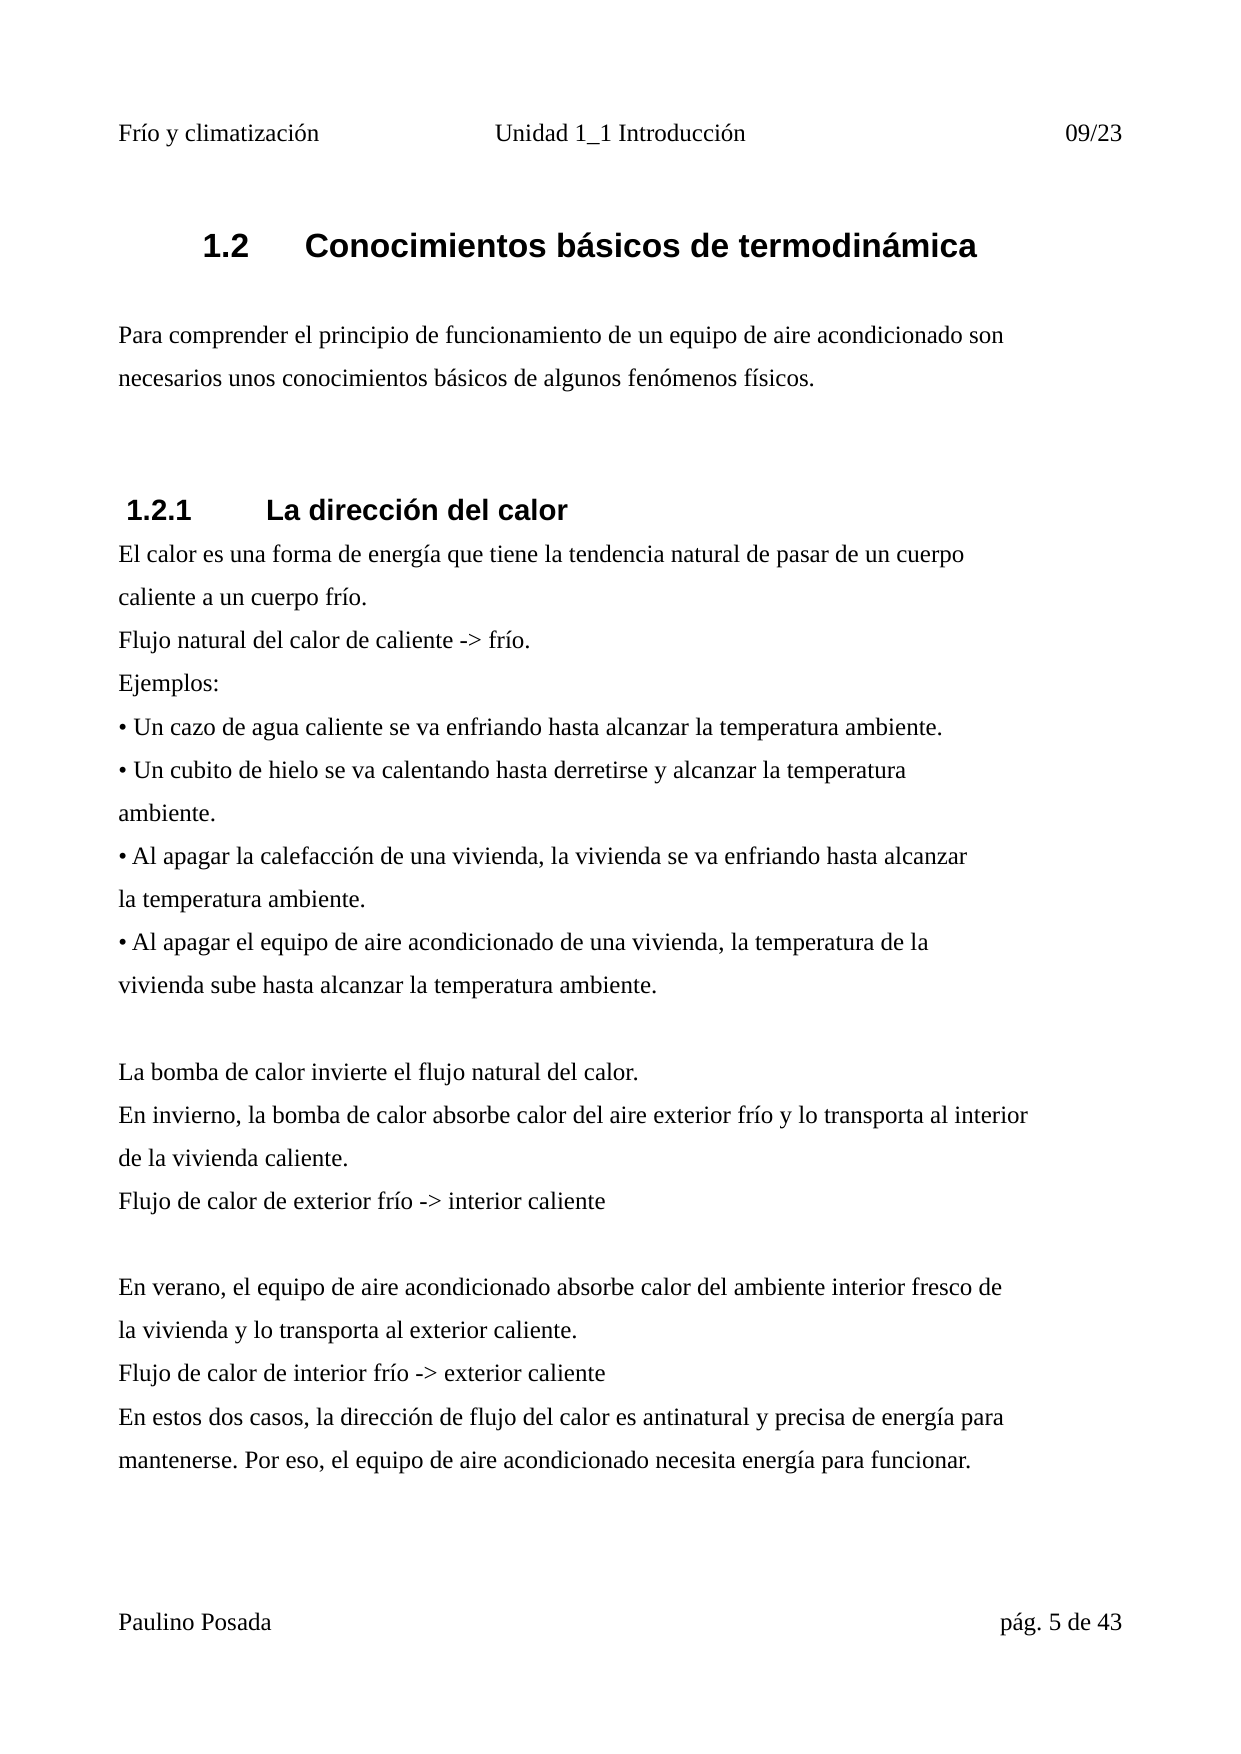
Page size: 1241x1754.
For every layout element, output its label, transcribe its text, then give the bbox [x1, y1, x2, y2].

text la temperatura ambiente. [118, 884, 1122, 913]
text vivienda sube hasta alcanzar la temperatura ambiente. [118, 970, 1122, 999]
text Flujo de calor de exterior frío -> interior caliente [118, 1186, 1122, 1215]
text • Un cazo de agua caliente se va enfriando hasta alcanzar la temperatura ambiente. [118, 712, 1122, 740]
text caliente a un cuerpo frío. [118, 582, 1122, 611]
text En invierno, la bomba de calor absorbe calor del aire exterior frío y lo transporta al interior [118, 1100, 1122, 1128]
text Flujo natural del calor de caliente -> frío. [118, 625, 1122, 654]
text de la vivienda caliente. [118, 1143, 1122, 1172]
text • Un cubito de hielo se va calentando hasta derretirse y alcanzar la temperatura [118, 755, 1122, 783]
text • Al apagar el equipo de aire acondicionado de una vivienda, la temperatura de la [118, 927, 1122, 956]
subtitle La dirección del calor [118, 493, 1122, 527]
text la vivienda y lo transporta al exterior caliente. [118, 1315, 1122, 1344]
text La bomba de calor invierte el flujo natural del calor. [118, 1057, 1122, 1085]
text • Al apagar la calefacción de una vivienda, la vivienda se va enfriando hasta alcanzar [118, 841, 1122, 870]
text mantenerse. Por eso, el equipo de aire acondicionado necesita energía para funcionar. [118, 1445, 1122, 1473]
text El calor es una forma de energía que tiene la tendencia natural de pasar de un cuerpo [118, 539, 1122, 568]
text En verano, el equipo de aire acondicionado absorbe calor del ambiente interior fresco de [118, 1272, 1122, 1301]
text necesarios unos conocimientos básicos de algunos fenómenos físicos. [118, 363, 1122, 392]
text Flujo de calor de interior frío -> exterior caliente [118, 1358, 1122, 1387]
subtitle Conocimientos básicos de termodinámica [193, 226, 1122, 264]
text En estos dos casos, la dirección de flujo del calor es antinatural y precisa de energía para [118, 1402, 1122, 1430]
text Ejemplos: [118, 668, 1122, 697]
text Para comprender el principio de funcionamiento de un equipo de aire acondicionado son [118, 320, 1122, 349]
text ambiente. [118, 798, 1122, 827]
